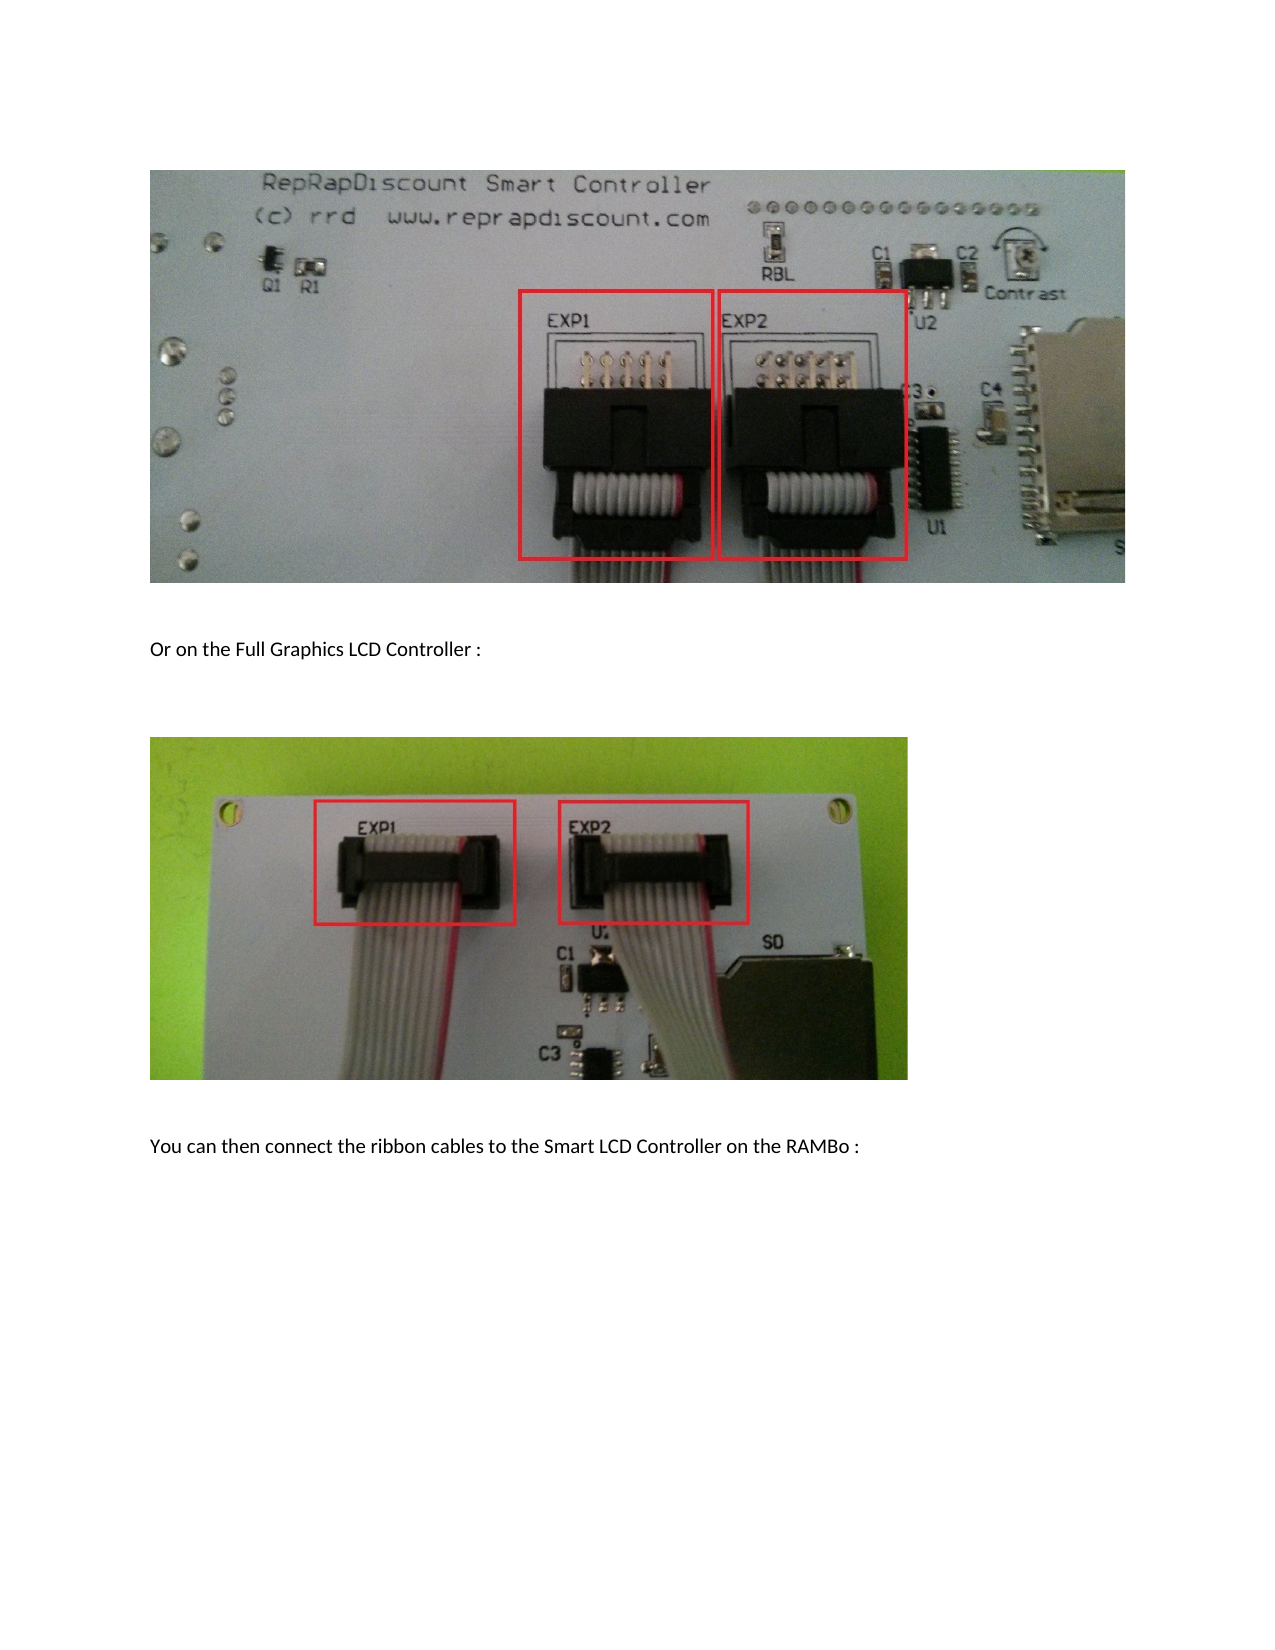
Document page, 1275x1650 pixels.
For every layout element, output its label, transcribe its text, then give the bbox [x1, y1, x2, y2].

text Or on the Full Graphics LCD Controller : [150, 637, 1125, 662]
text You can then connect the ribbon cables to the Smart LCD Controller on the RAMBo : [150, 1133, 1125, 1159]
